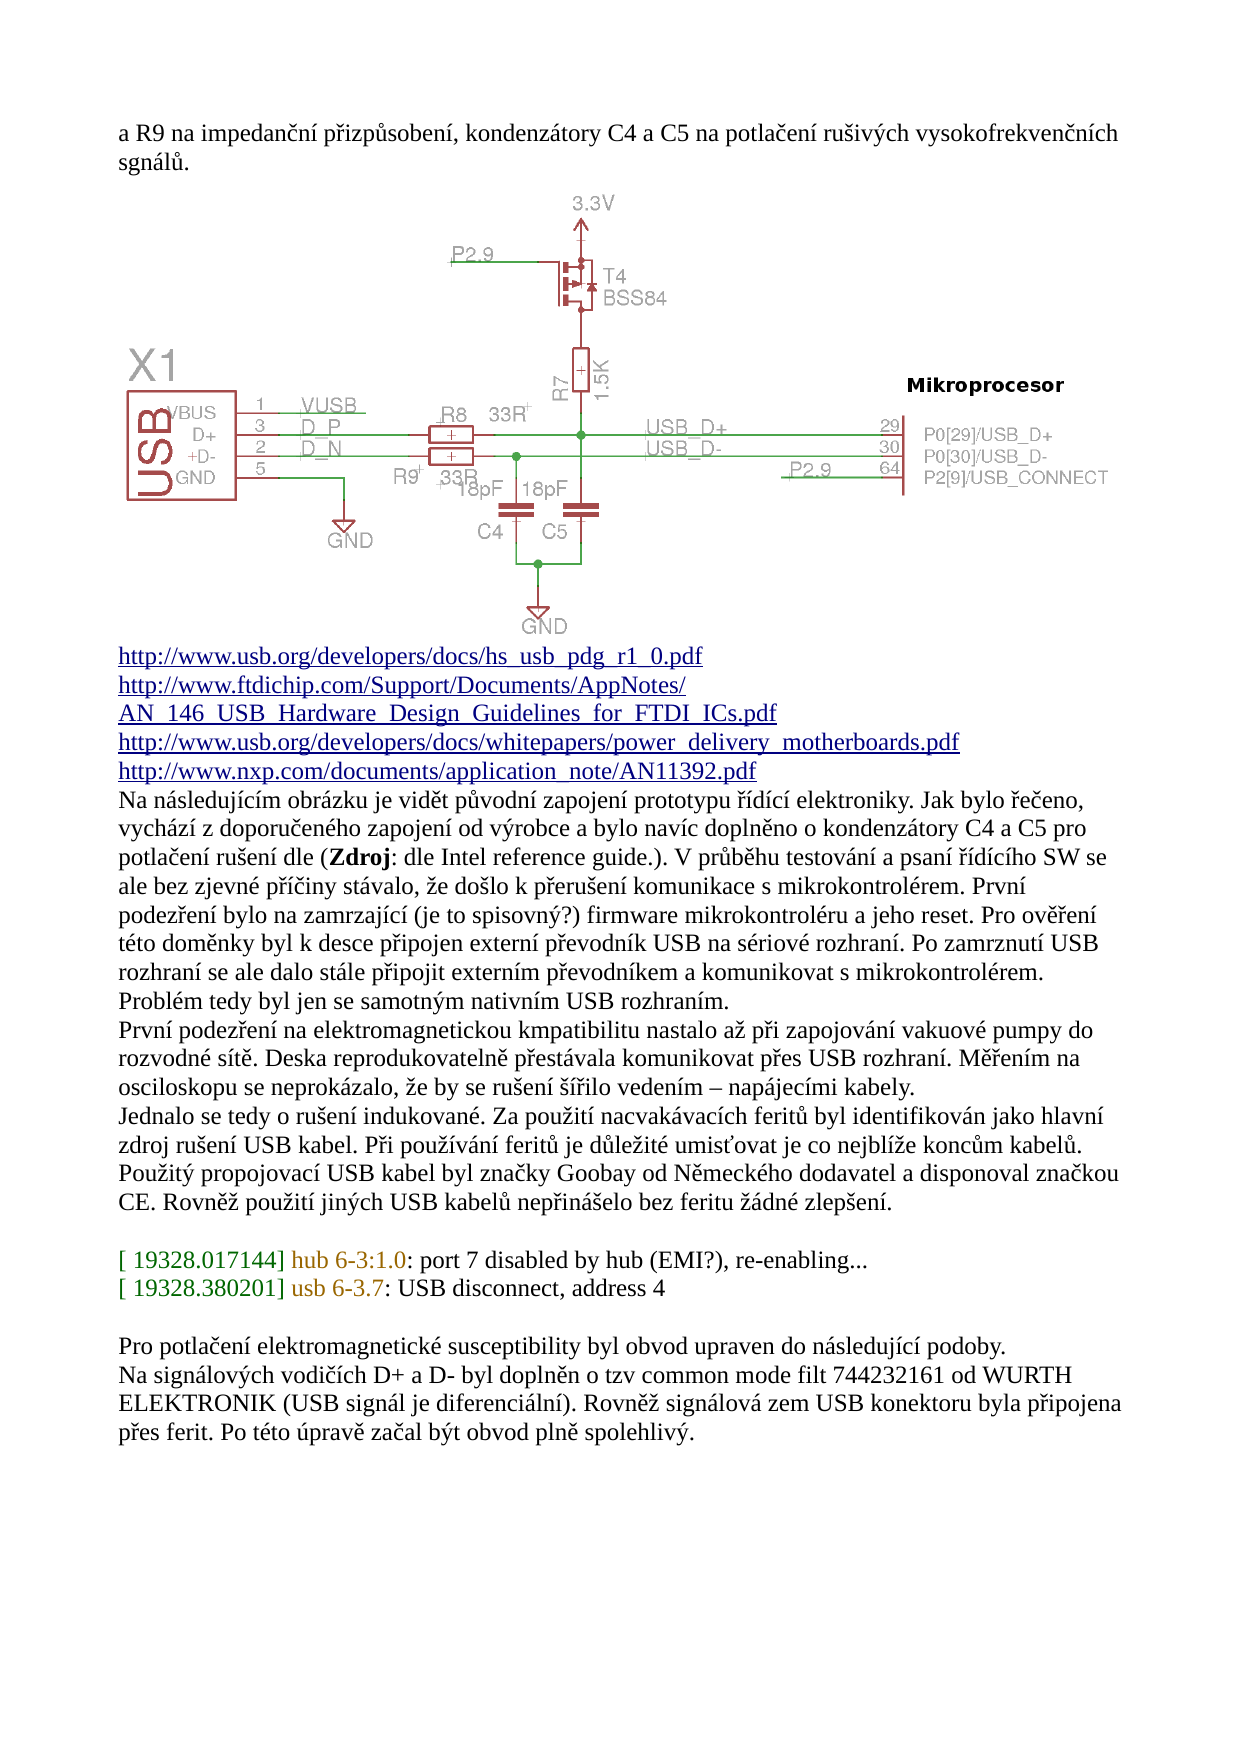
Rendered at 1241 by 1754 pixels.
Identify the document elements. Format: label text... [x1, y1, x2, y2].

text http://www.nxp.com/documents/application_note/AN11392.pdf [118, 756, 1122, 785]
text [118, 176, 1122, 187]
text http://www.usb.org/developers/docs/hs_usb_pdg_r1_0.pdf [118, 641, 1122, 670]
text [ 19328.017144] hub 6-3:1.0: port 7 disabled by hub (EMI?), re-enabling... [ 19328.380201] usb 6-3.7: USB disconnect, address 4 [118, 1245, 1122, 1302]
text Na následujícím obrázku je vidět původní zapojení prototypu řídící elektroniky. Jak bylo řečeno, vychází z doporučeného zapojení od výrobce a bylo navíc doplněno o kondenzátory C4 a C5 pro potlačení rušení dle (Zdroj: dle Intel reference guide.). V průběhu testování a psaní řídícího SW se ale bez zjevné příčiny stávalo, že došlo k přerušení komunikace s mikrokontrolérem. První podezření bylo na zamrzající (je to spisovný?) firmware mikrokontroléru a jeho reset. Pro ověření této doměnky byl k desce připojen externí převodník USB na sériové rozhraní. Po zamrznutí USB rozhraní se ale dalo stále připojit externím převodníkem a komunikovat s mikrokontrolérem. Problém tedy byl jen se samotným nativním USB rozhraním. [118, 785, 1122, 1015]
text http://www.ftdichip.com/Support/Documents/AppNotes/AN_146_USB_Hardware_Design_Guidelines_for_FTDI_ICs.pdf [118, 670, 1122, 727]
text Jednalo se tedy o rušení indukované. Za použití nacvakávacích feritů byl identifikován jako hlavní zdroj rušení USB kabel. Při používání feritů je důležité umisťovat je co nejblíže koncům kabelů. [118, 1101, 1122, 1158]
text První podezření na elektromagnetickou kmpatibilitu nastalo až při zapojování vakuové pumpy do rozvodné sítě. Deska reprodukovatelně přestávala komunikovat přes USB rozhraní. Měřením na osciloskopu se neprokázalo, že by se rušení šířilo vedením – napájecími kabely. [118, 1015, 1122, 1101]
text Použitý propojovací USB kabel byl značky Goobay od Německého dodavatel a disponoval značkou CE. Rovněž použití jiných USB kabelů nepřinášelo bez feritu žádné zlepšení. [118, 1158, 1122, 1216]
text Pro potlačení elektromagnetické susceptibility byl obvod upraven do následující podoby. [118, 1331, 1122, 1360]
text a R9 na impedanční přizpůsobení, kondenzátory C4 a C5 na potlačení rušivých vysokofrekvenčních sgnálů. [118, 118, 1122, 176]
text Na signálových vodičích D+ a D- byl doplněn o tzv common mode filt 744232161 od WURTH ELEKTRONIK (USB signál je diferenciální). Rovněž signálová zem USB konektoru byla připojena přes ferit. Po této úpravě začal být obvod plně spolehlivý. [118, 1360, 1122, 1446]
picture [117, 187, 1122, 641]
text http://www.usb.org/developers/docs/whitepapers/power_delivery_motherboards.pdf [118, 727, 1122, 756]
